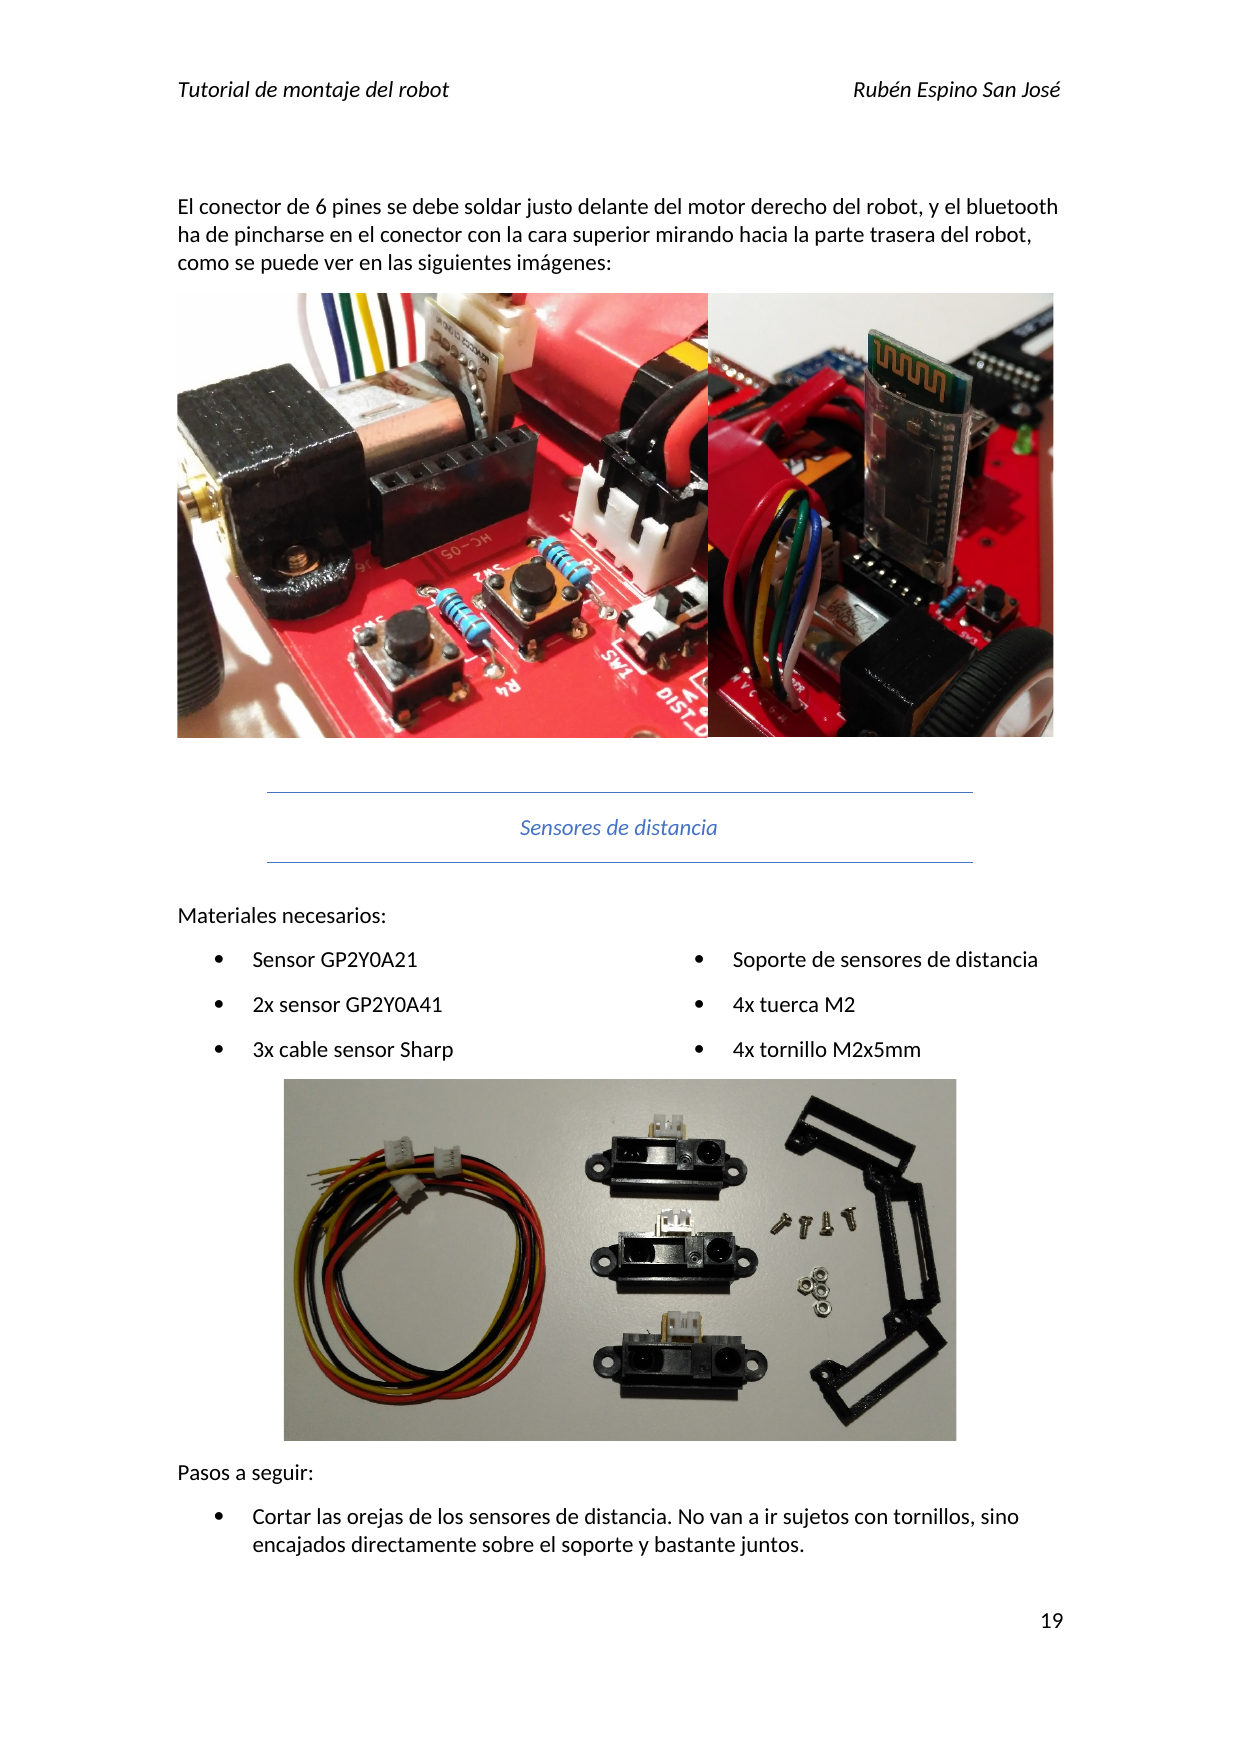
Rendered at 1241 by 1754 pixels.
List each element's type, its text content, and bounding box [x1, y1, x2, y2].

list Sensor GP2Y0A21 [215, 946, 583, 974]
list 2x sensor GP2Y0A41 [215, 990, 583, 1018]
list 4x tornillo M2x5mm [695, 1035, 1063, 1063]
list Cortar las orejas de los sensores de distancia. No van a ir sujetos con tornillos, sino encajados directamente sobre el soporte y bastante juntos. [215, 1502, 1063, 1558]
list Soporte de sensores de distancia [695, 946, 1063, 974]
text El conector de 6 pines se debe soldar justo delante del motor derecho del robot, y el bluetooth ha de pincharse en el conector con la cara superior mirando hacia la parte trasera del robot, como se puede ver en las siguientes imágenes: [177, 192, 1063, 276]
text Pasos a seguir: [177, 1458, 1063, 1486]
list 4x tuerca M2 [695, 990, 1063, 1018]
list 3x cable sensor Sharp [215, 1035, 583, 1063]
text Materiales necesarios: [177, 901, 1063, 929]
text Sensores de distancia [267, 793, 973, 862]
